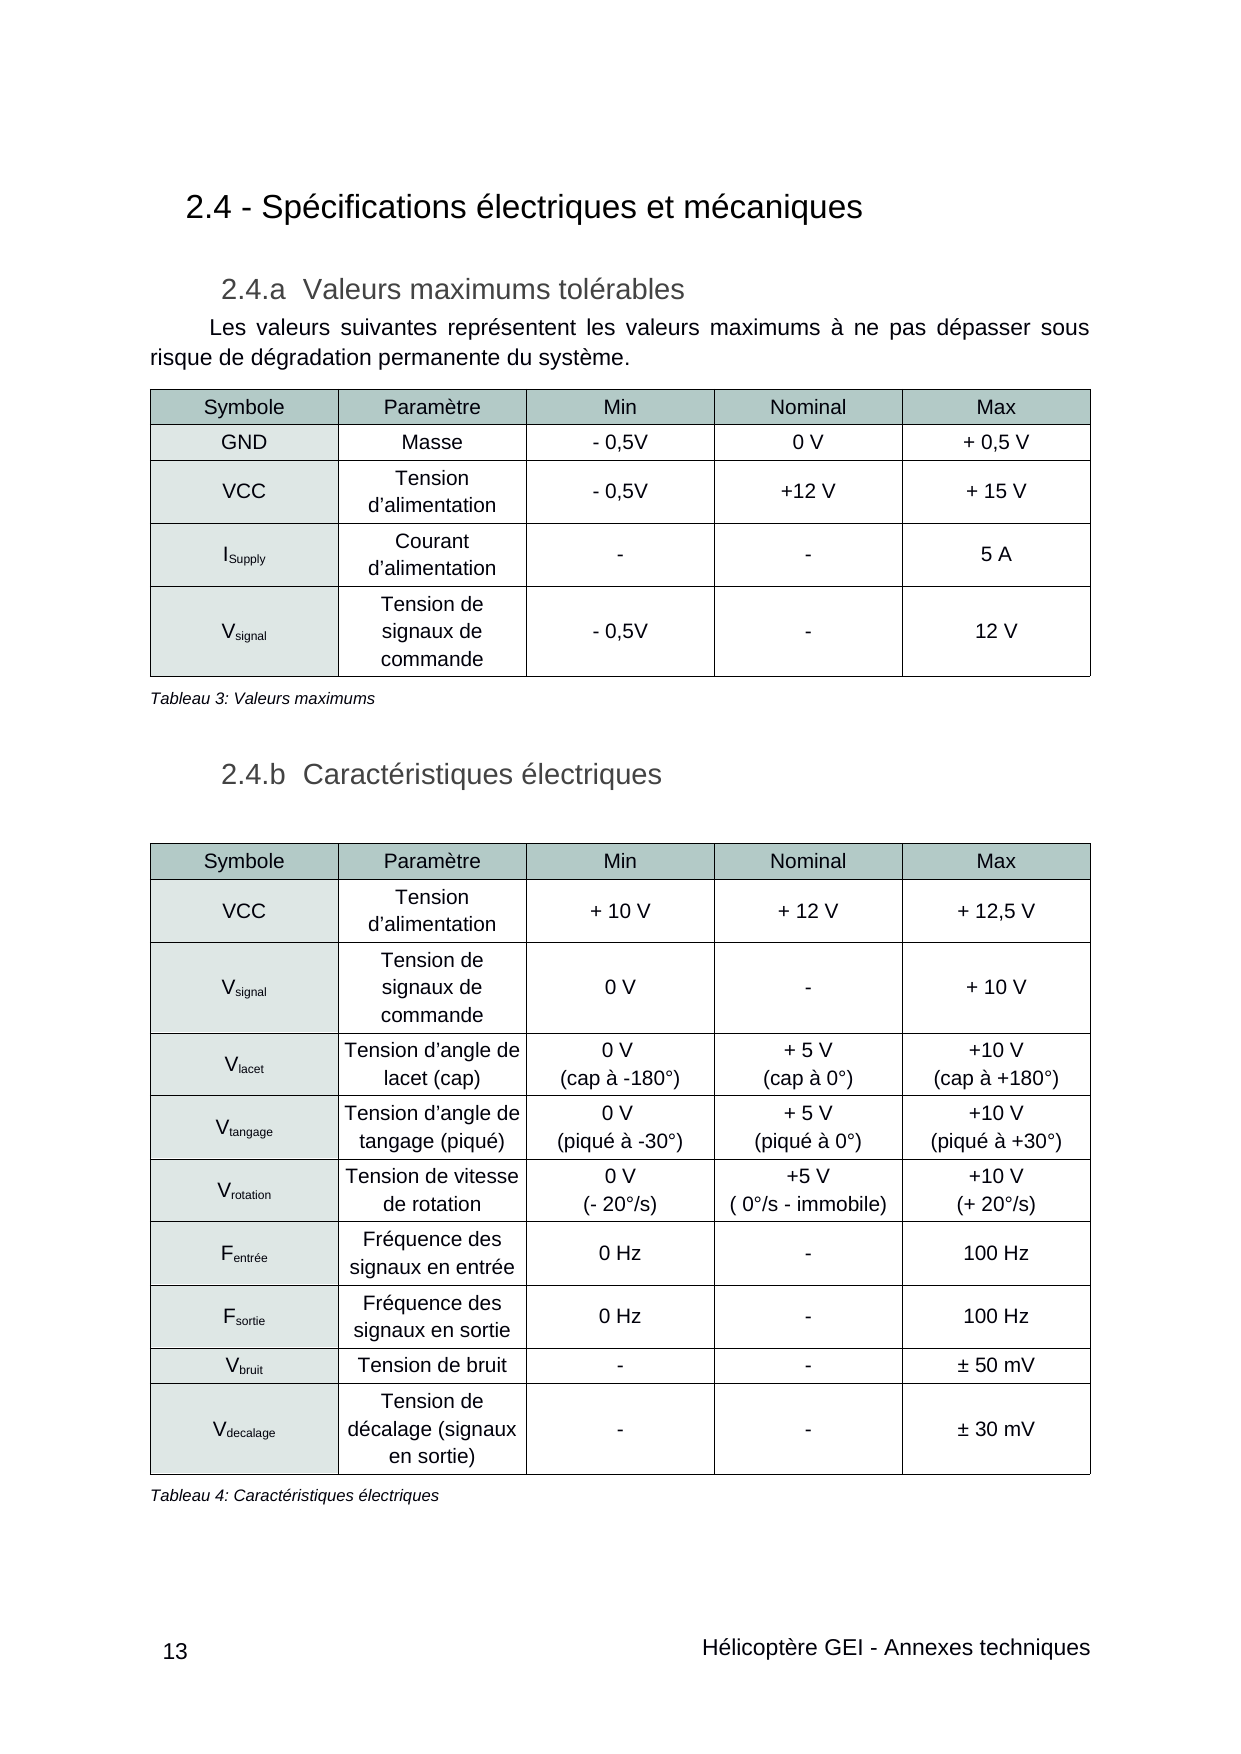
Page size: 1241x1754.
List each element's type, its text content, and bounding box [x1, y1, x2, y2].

table_cell - [715, 1349, 902, 1383]
table_cell ISupply [151, 524, 338, 586]
table_header Symbole [151, 390, 338, 424]
table_cell Courant d’alimentation [339, 524, 526, 586]
table_cell Vdecalage [151, 1384, 338, 1473]
table_cell +10 V (+ 20°/s) [903, 1160, 1090, 1221]
table_cell 0 V (- 20°/s) [527, 1160, 714, 1221]
table_cell 100 Hz [903, 1286, 1090, 1347]
table_cell Vtangage [151, 1096, 338, 1158]
table_header Max [903, 390, 1090, 424]
table_header Nominal [715, 844, 902, 879]
table_cell Tension d’angle de lacet (cap) [339, 1034, 526, 1095]
table_cell Tension de signaux de commande [339, 587, 526, 676]
table_cell 0 Hz [527, 1222, 714, 1284]
table_cell - [715, 587, 902, 676]
table_cell - [527, 1384, 714, 1473]
table_cell + 12,5 V [903, 880, 1090, 942]
subtitle Valeurs maximums tolérables [150, 272, 1090, 305]
table_cell VCC [151, 461, 338, 523]
subtitle Caractéristiques électriques [150, 757, 1090, 790]
table_cell Vrotation [151, 1160, 338, 1221]
table_cell +10 V (cap à +180°) [903, 1034, 1090, 1095]
table_cell Tension d’alimentation [339, 461, 526, 523]
table_cell +10 V (piqué à +30°) [903, 1096, 1090, 1158]
table_cell Fsortie [151, 1286, 338, 1347]
table_cell - [715, 1384, 902, 1473]
table_cell - 0,5V [527, 461, 714, 523]
table_cell + 12 V [715, 880, 902, 942]
table_cell Vlacet [151, 1034, 338, 1095]
table_header Paramètre [339, 844, 526, 879]
table_cell 0 Hz [527, 1286, 714, 1347]
table_cell Tension de décalage (signaux en sortie) [339, 1384, 526, 1473]
table_cell - [715, 1286, 902, 1347]
table_cell +5 V ( 0°/s - immobile) [715, 1160, 902, 1221]
table_cell ± 50 mV [903, 1349, 1090, 1383]
table_cell - [527, 524, 714, 586]
table_cell + 5 V (cap à 0°) [715, 1034, 902, 1095]
table_cell Tension de bruit [339, 1349, 526, 1383]
table_cell + 15 V [903, 461, 1090, 523]
table_cell Vbruit [151, 1349, 338, 1383]
table_cell Fréquence des signaux en sortie [339, 1286, 526, 1347]
table_header Symbole [151, 844, 338, 879]
text Tableau 4: Caractéristiques électriques [150, 1486, 1090, 1505]
table_cell +12 V [715, 461, 902, 523]
table_cell + 0,5 V [903, 425, 1090, 460]
table_cell - [715, 1222, 902, 1284]
table_cell - [527, 1349, 714, 1383]
table_cell + 5 V (piqué à 0°) [715, 1096, 902, 1158]
table_cell 100 Hz [903, 1222, 1090, 1284]
table_header Min [527, 844, 714, 879]
table_cell 0 V [527, 943, 714, 1032]
table_cell GND [151, 425, 338, 460]
table_cell - [715, 943, 902, 1032]
table_cell 0 V (cap à -180°) [527, 1034, 714, 1095]
table_cell + 10 V [903, 943, 1090, 1032]
table_cell 0 V [715, 425, 902, 460]
table_cell Tension de vitesse de rotation [339, 1160, 526, 1221]
subtitle Spécifications électriques et mécaniques [150, 187, 1090, 226]
table_cell Tension de signaux de commande [339, 943, 526, 1032]
table_header Min [527, 390, 714, 424]
table_header Nominal [715, 390, 902, 424]
table_cell 5 A [903, 524, 1090, 586]
table_cell Fréquence des signaux en entrée [339, 1222, 526, 1284]
table_cell Vsignal [151, 943, 338, 1032]
table_cell Tension d’angle de tangage (piqué) [339, 1096, 526, 1158]
table_cell 0 V (piqué à -30°) [527, 1096, 714, 1158]
text Les valeurs suivantes représentent les valeurs maximums à ne pas dépasser sous risque de dégradation permanente du système. [150, 314, 1090, 370]
table_cell - 0,5V [527, 587, 714, 676]
table_cell + 10 V [527, 880, 714, 942]
table_cell Tension d’alimentation [339, 880, 526, 942]
table_cell ± 30 mV [903, 1384, 1090, 1473]
table_cell Masse [339, 425, 526, 460]
table_cell Fentrée [151, 1222, 338, 1284]
table_cell - [715, 524, 902, 586]
table_cell - 0,5V [527, 425, 714, 460]
table_cell 12 V [903, 587, 1090, 676]
text Tableau 3: Valeurs maximums [150, 689, 1090, 708]
table_header Paramètre [339, 390, 526, 424]
table_header Max [903, 844, 1090, 879]
table_cell Vsignal [151, 587, 338, 676]
table_cell VCC [151, 880, 338, 942]
